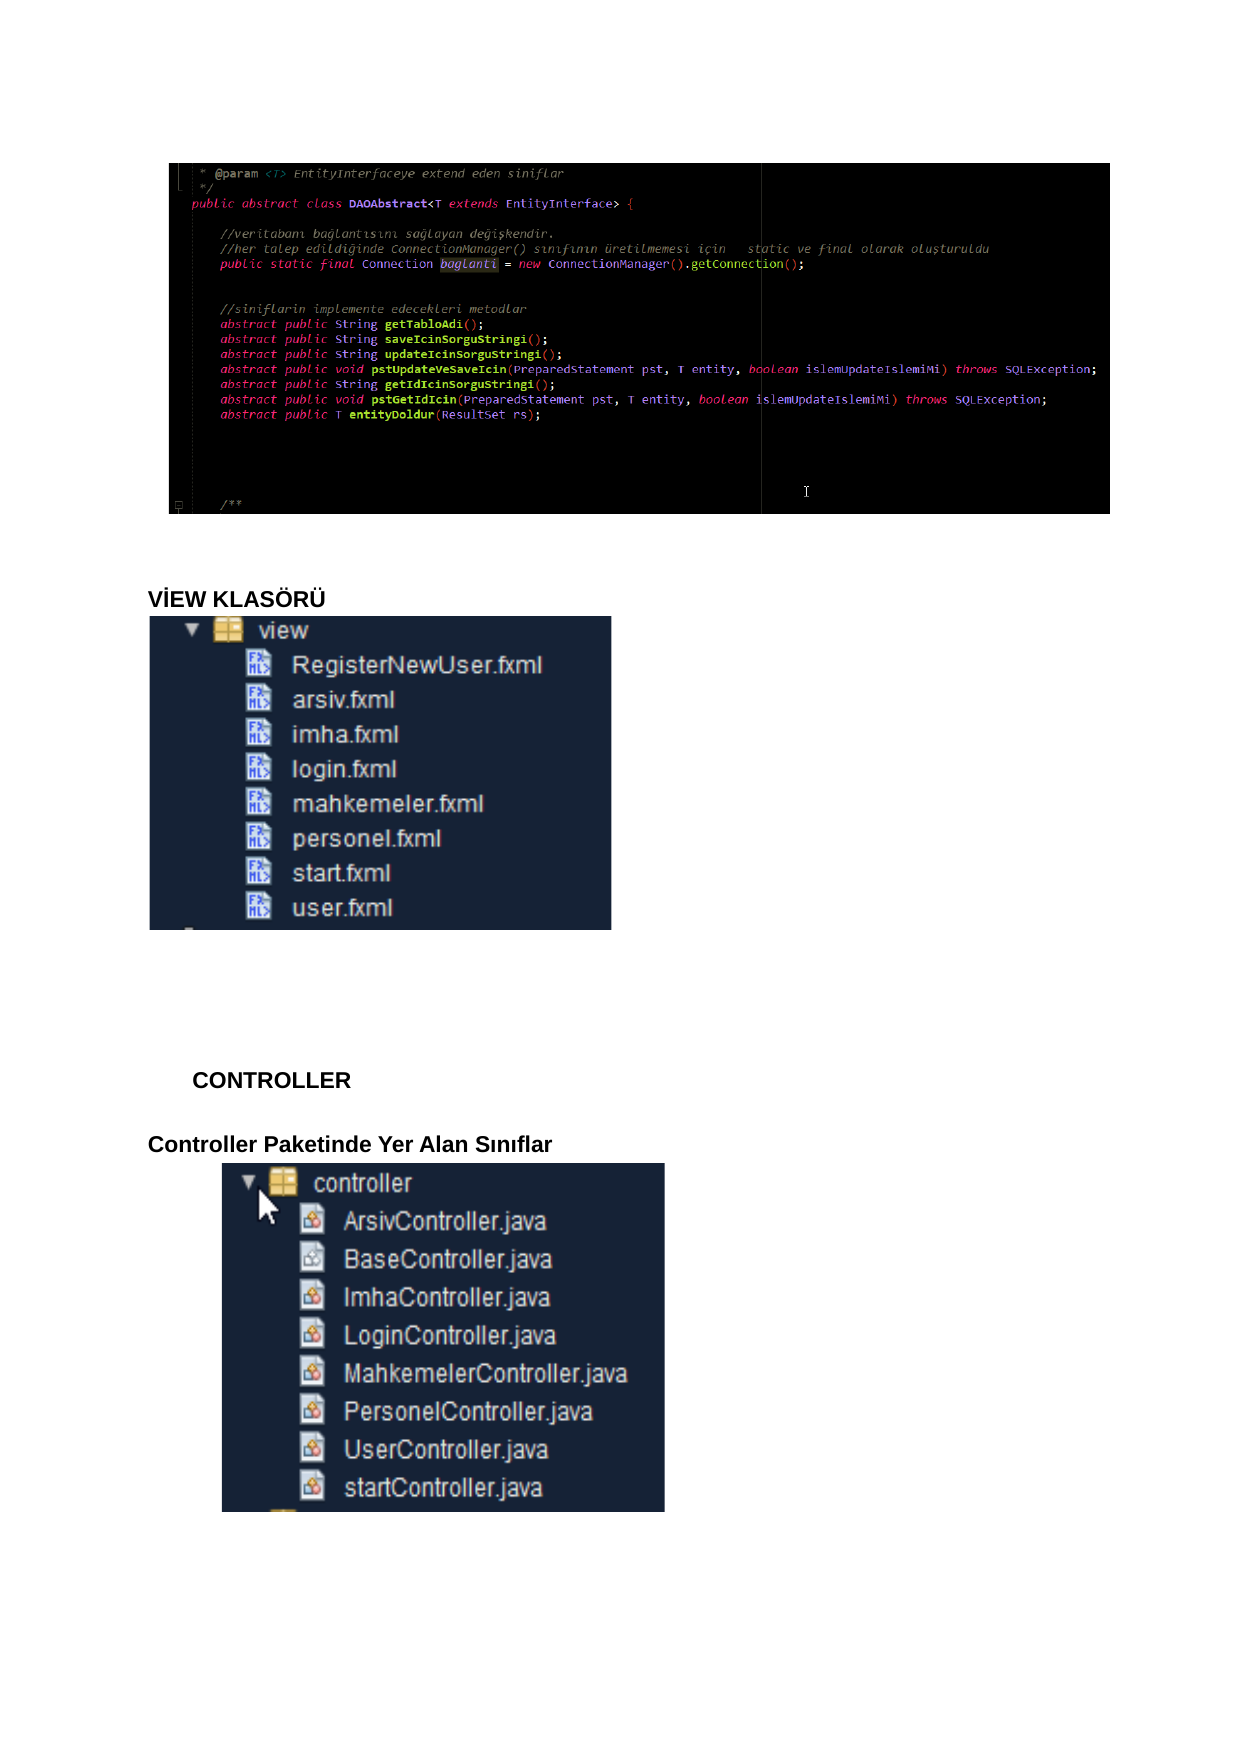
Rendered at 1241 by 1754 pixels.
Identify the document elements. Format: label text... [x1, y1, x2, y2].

subtitle CONTROLLER [148, 1067, 1093, 1093]
subtitle Controller Paketinde Yer Alan Sınıflar [148, 1131, 1093, 1157]
subtitle VİEW KLASÖRÜ [148, 586, 1093, 612]
